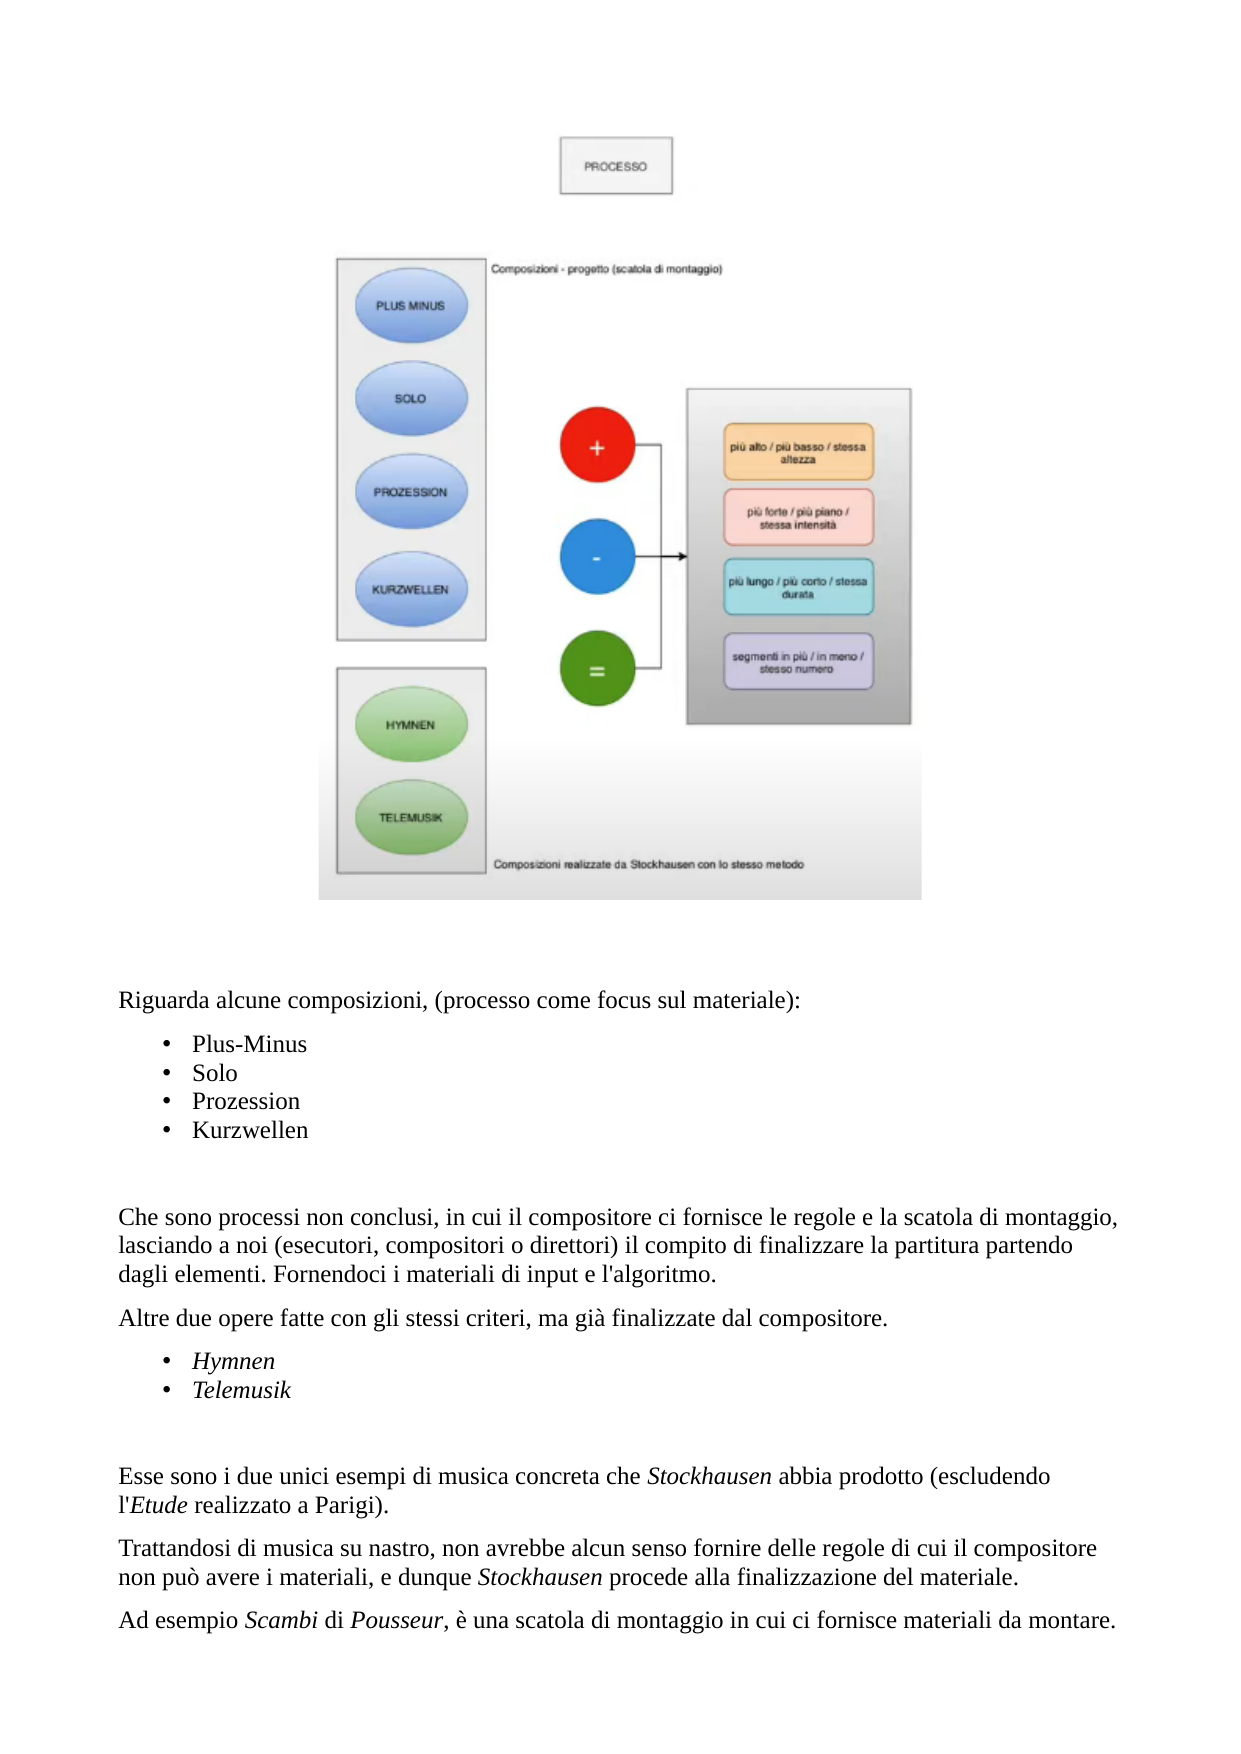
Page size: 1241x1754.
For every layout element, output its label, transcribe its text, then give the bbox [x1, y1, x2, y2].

text Esse sono i due unici esempi di musica concreta che Stockhausen abbia prodotto (escludendo l'Etude realizzato a Parigi). [118, 1461, 1122, 1519]
list Telemusik [162, 1375, 1122, 1403]
text Che sono processi non conclusi, in cui il compositore ci fornisce le regole e la scatola di montaggio, lasciando a noi (esecutori, compositori o direttori) il compito di finalizzare la partitura partendo dagli elementi. Fornendoci i materiali di input e l'algoritmo. [118, 1202, 1122, 1288]
list Kurzwellen [162, 1115, 1122, 1144]
list Plus-Minus [162, 1029, 1122, 1058]
text Altre due opere fatte con gli stessi criteri, ma già finalizzate dal compositore. [118, 1303, 1122, 1331]
list Prozession [162, 1086, 1122, 1115]
picture [318, 118, 922, 900]
text Trattandosi di musica su nastro, non avrebbe alcun senso fornire delle regole di cui il compositore non può avere i materiali, e dunque Stockhausen procede alla finalizzazione del materiale. [118, 1533, 1122, 1591]
list Solo [162, 1058, 1122, 1086]
text Ad esempio Scambi di Pousseur, è una scatola di montaggio in cui ci fornisce materiali da montare. [118, 1606, 1122, 1634]
text Riguarda alcune composizioni, (processo come focus sul materiale): [118, 986, 1122, 1014]
list Hymnen [162, 1346, 1122, 1375]
